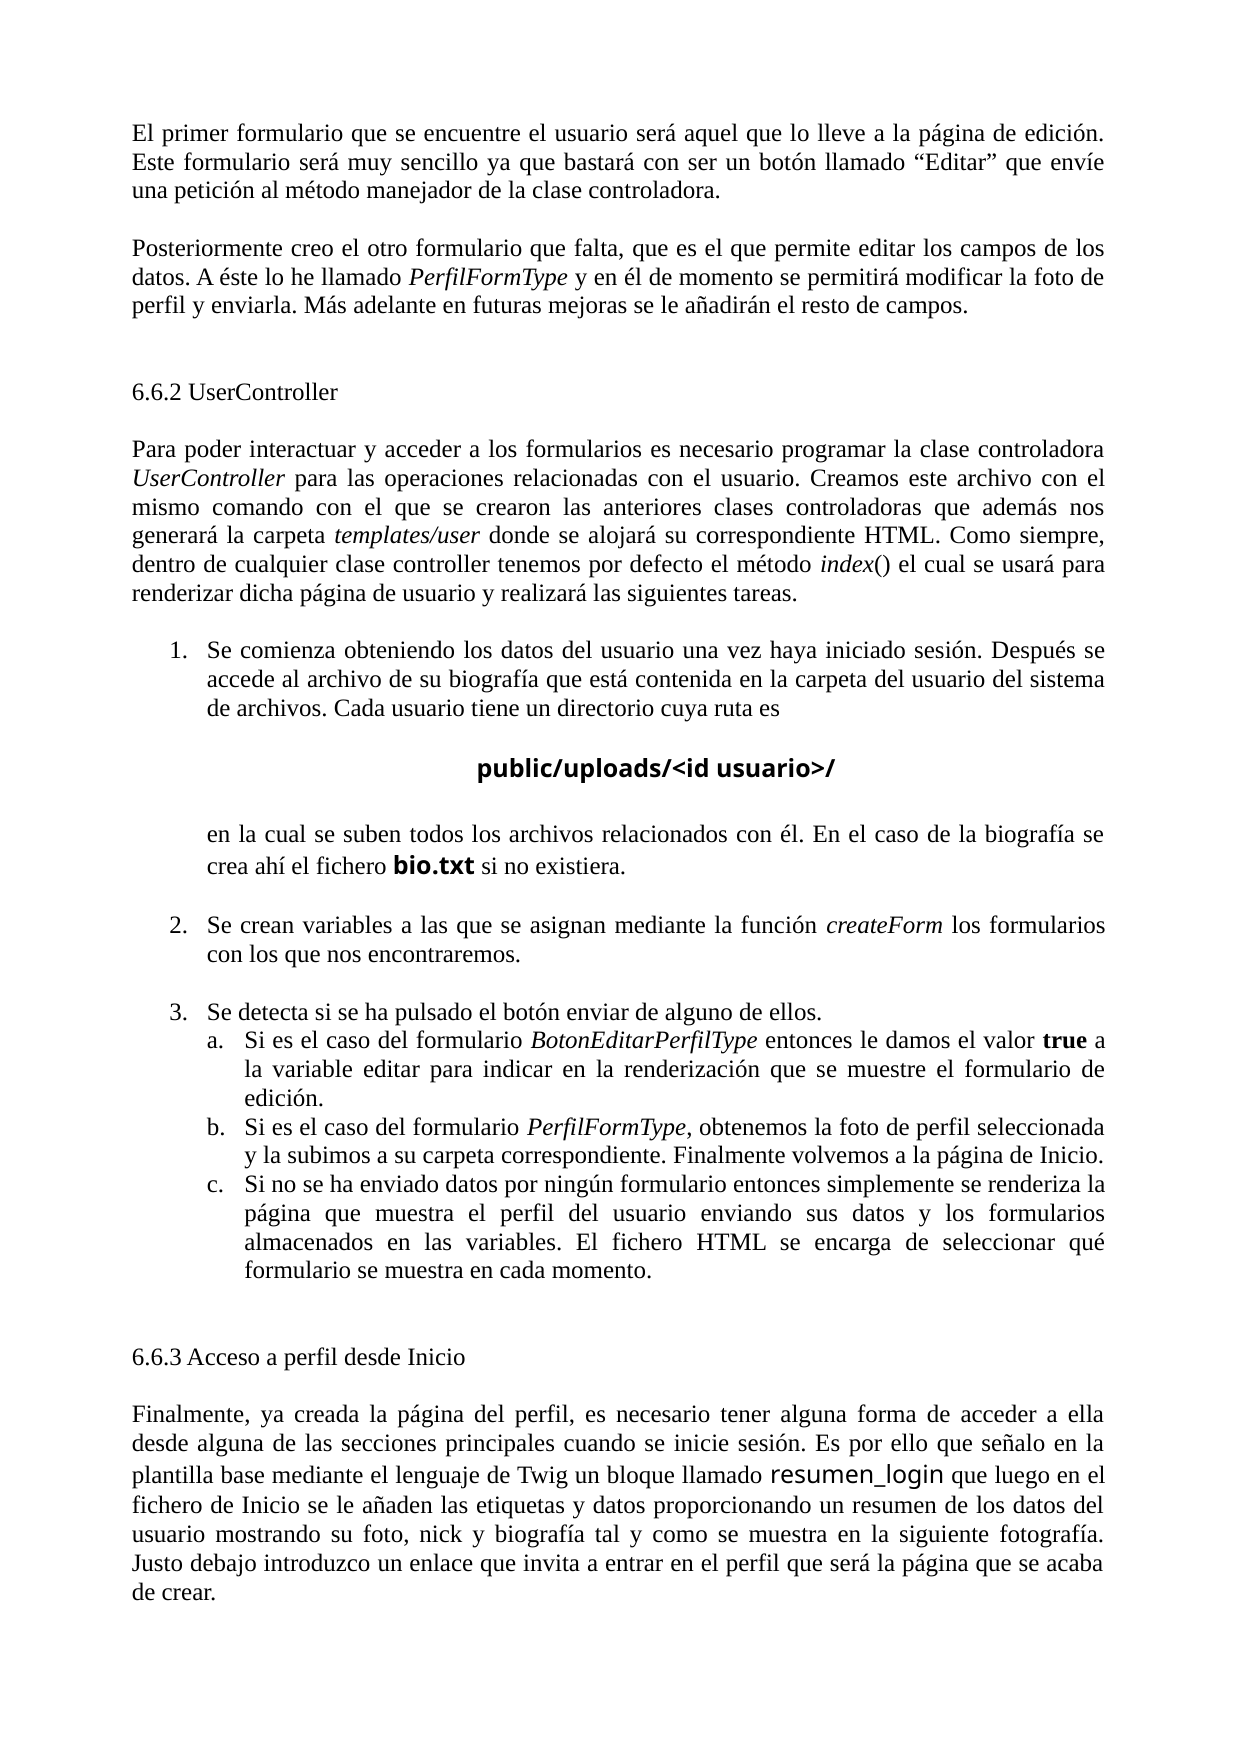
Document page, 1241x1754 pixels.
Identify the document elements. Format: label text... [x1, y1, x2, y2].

text El primer formulario que se encuentre el usuario será aquel que lo lleve a la página de edición. Este formulario será muy sencillo ya que bastará con ser un botón llamado “Editar” que envíe una petición al método manejador de la clase controladora. [132, 118, 1106, 204]
list en la cual se suben todos los archivos relacionados con él. En el caso de la biografía se crea ahí el fichero bio.txt si no existiera. [169, 819, 1106, 882]
list public/uploads/<id usuario>/ [169, 751, 1106, 785]
list Si no se ha enviado datos por ningún formulario entonces simplemente se renderiza la página que muestra el perfil del usuario enviando sus datos y los formularios almacenados en las variables. El fichero HTML se encarga de seleccionar qué formulario se muestra en cada momento. [207, 1169, 1106, 1284]
list Se comienza obteniendo los datos del usuario una vez haya iniciado sesión. Después se accede al archivo de su biografía que está contenida en la carpeta del usuario del sistema de archivos. Cada usuario tiene un directorio cuya ruta es [169, 636, 1106, 722]
text Finalmente, ya creada la página del perfil, es necesario tener alguna forma de acceder a ella desde alguna de las secciones principales cuando se inicie sesión. Es por ello que señalo en la plantilla base mediante el lenguaje de Twig un bloque llamado resumen_login que luego en el fichero de Inicio se le añaden las etiquetas y datos proporcionando un resumen de los datos del usuario mostrando su foto, nick y biografía tal y como se muestra en la siguiente fotografía. Justo debajo introduzco un enlace que invita a entrar en el perfil que será la página que se acaba de crear. [132, 1399, 1106, 1606]
text 6.6.2 UserController [132, 377, 1106, 406]
list Se crean variables a las que se asignan mediante la función createForm los formularios con los que nos encontraremos. [169, 910, 1106, 968]
list Si es el caso del formulario BotonEditarPerfilType entonces le damos el valor true a la variable editar para indicar en la renderización que se muestre el formulario de edición. [207, 1025, 1106, 1112]
text Posteriormente creo el otro formulario que falta, que es el que permite editar los campos de los datos. A éste lo he llamado PerfilFormType y en él de momento se permitirá modificar la foto de perfil y enviarla. Más adelante en futuras mejoras se le añadirán el resto de campos. [132, 233, 1106, 319]
list Se detecta si se ha pulsado el botón enviar de alguno de ellos. [169, 997, 1106, 1025]
list Si es el caso del formulario PerfilFormType, obtenemos la foto de perfil seleccionada y la subimos a su carpeta correspondiente. Finalmente volvemos a la página de Inicio. [207, 1112, 1106, 1169]
text Para poder interactuar y acceder a los formularios es necesario programar la clase controladora UserController para las operaciones relacionadas con el usuario. Creamos este archivo con el mismo comando con el que se crearon las anteriores clases controladoras que además nos generará la carpeta templates/user donde se alojará su correspondiente HTML. Como siempre, dentro de cualquier clase controller tenemos por defecto el método index() el cual se usará para renderizar dicha página de usuario y realizará las siguientes tareas. [132, 434, 1106, 607]
text 6.6.3 Acceso a perfil desde Inicio [132, 1342, 1106, 1370]
